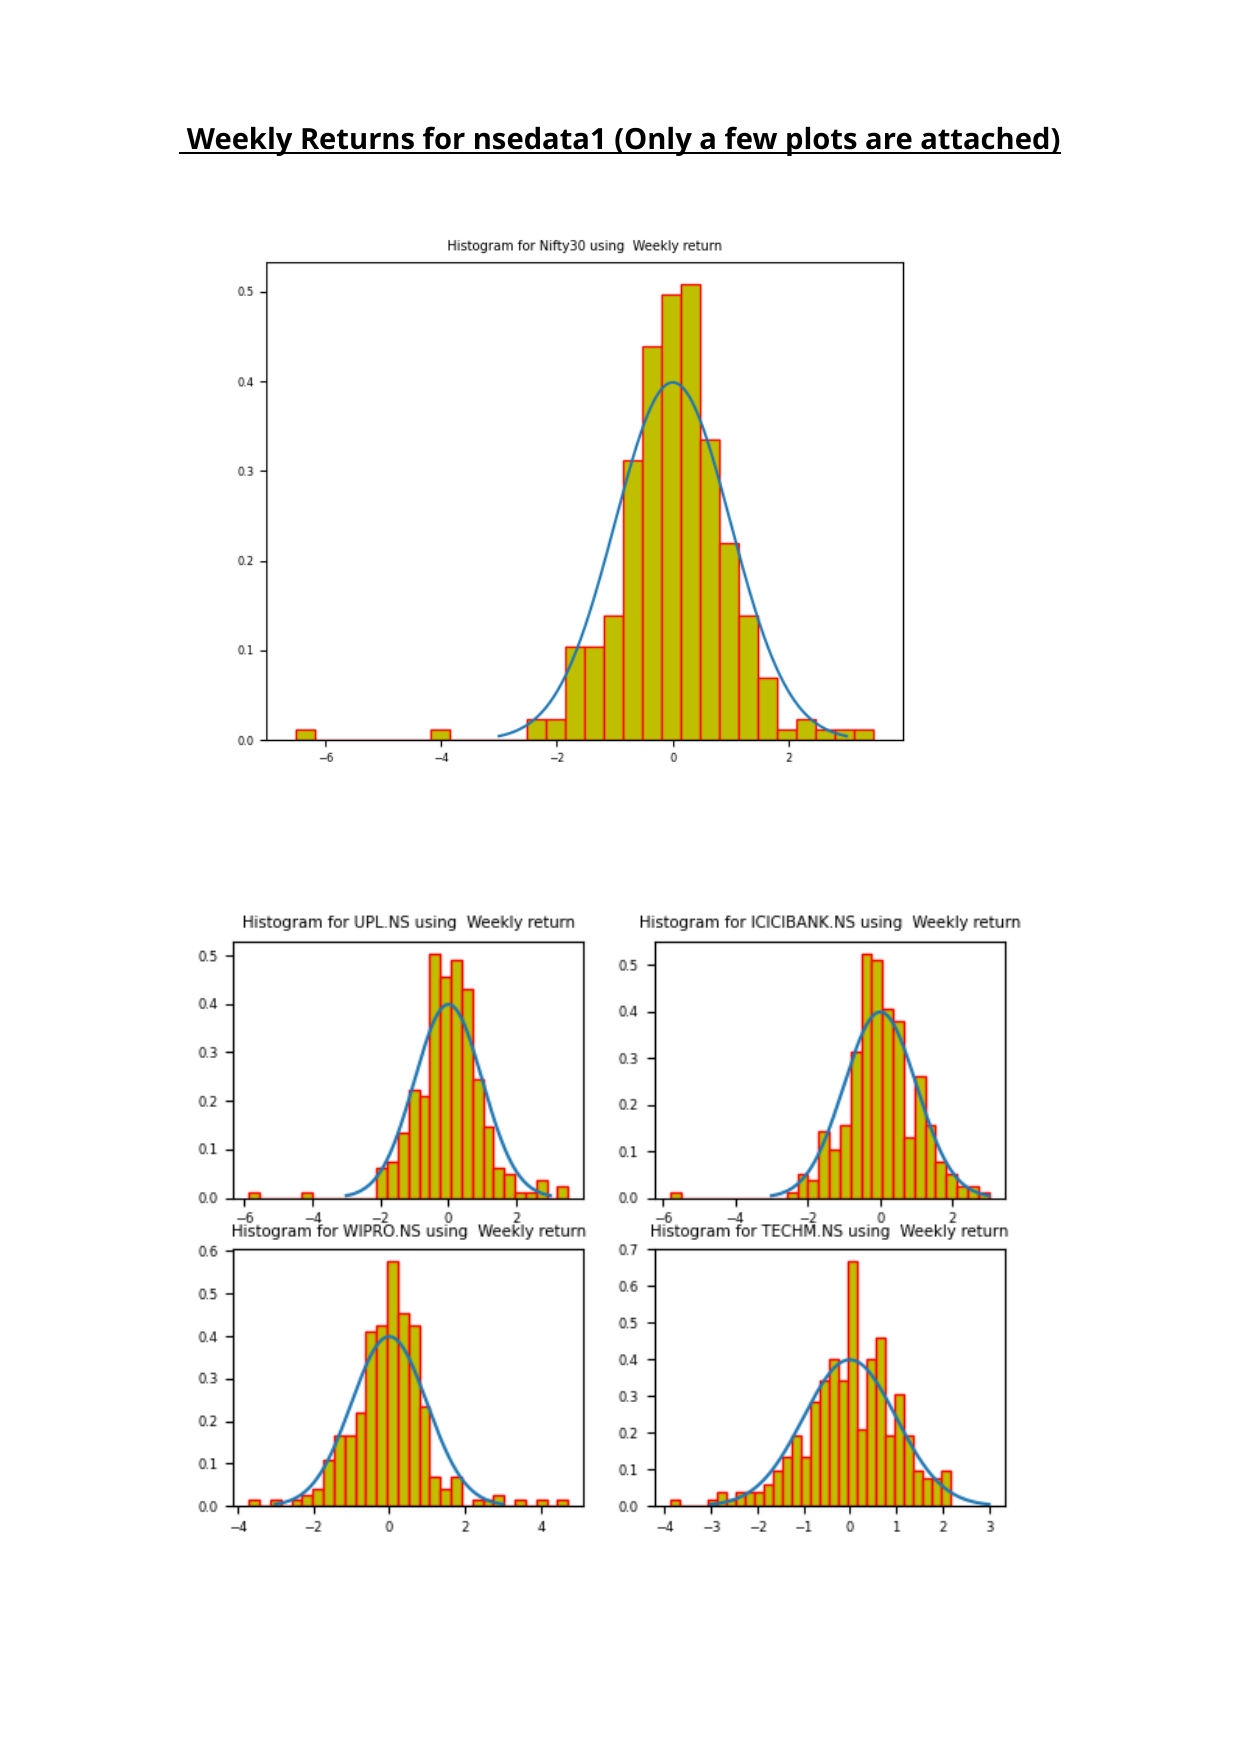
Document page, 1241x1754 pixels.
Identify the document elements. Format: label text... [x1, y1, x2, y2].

text Weekly Returns for nsedata1 (Only a few plots are attached) [118, 118, 1122, 158]
picture [160, 899, 1027, 1558]
picture [206, 226, 921, 784]
